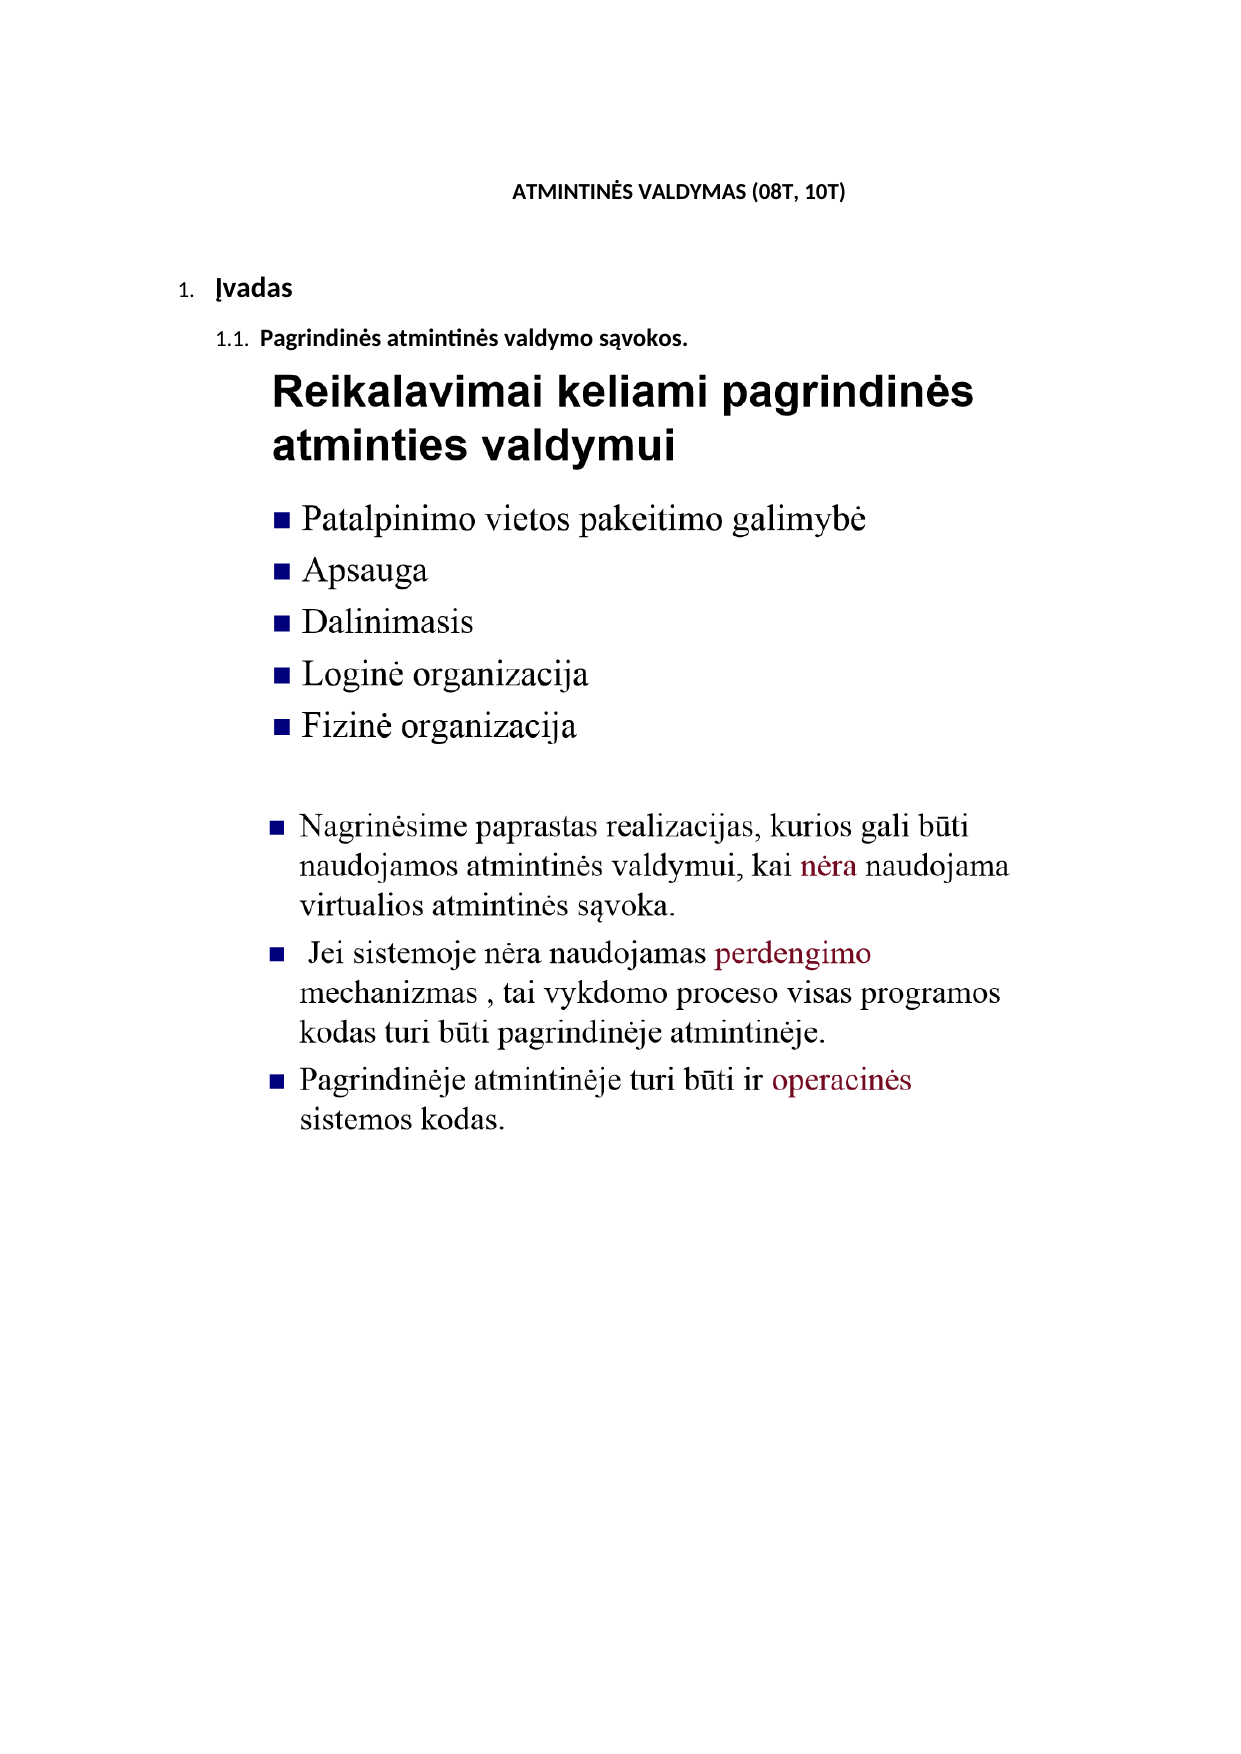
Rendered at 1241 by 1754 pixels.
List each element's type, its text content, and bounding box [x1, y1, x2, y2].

list Įvadas [177, 269, 1181, 304]
list Pagrindinės atmintinės valdymo sąvokos. [215, 322, 1181, 353]
text ATMINTINĖS VALDYMAS (08T, 10T) [177, 177, 1181, 205]
